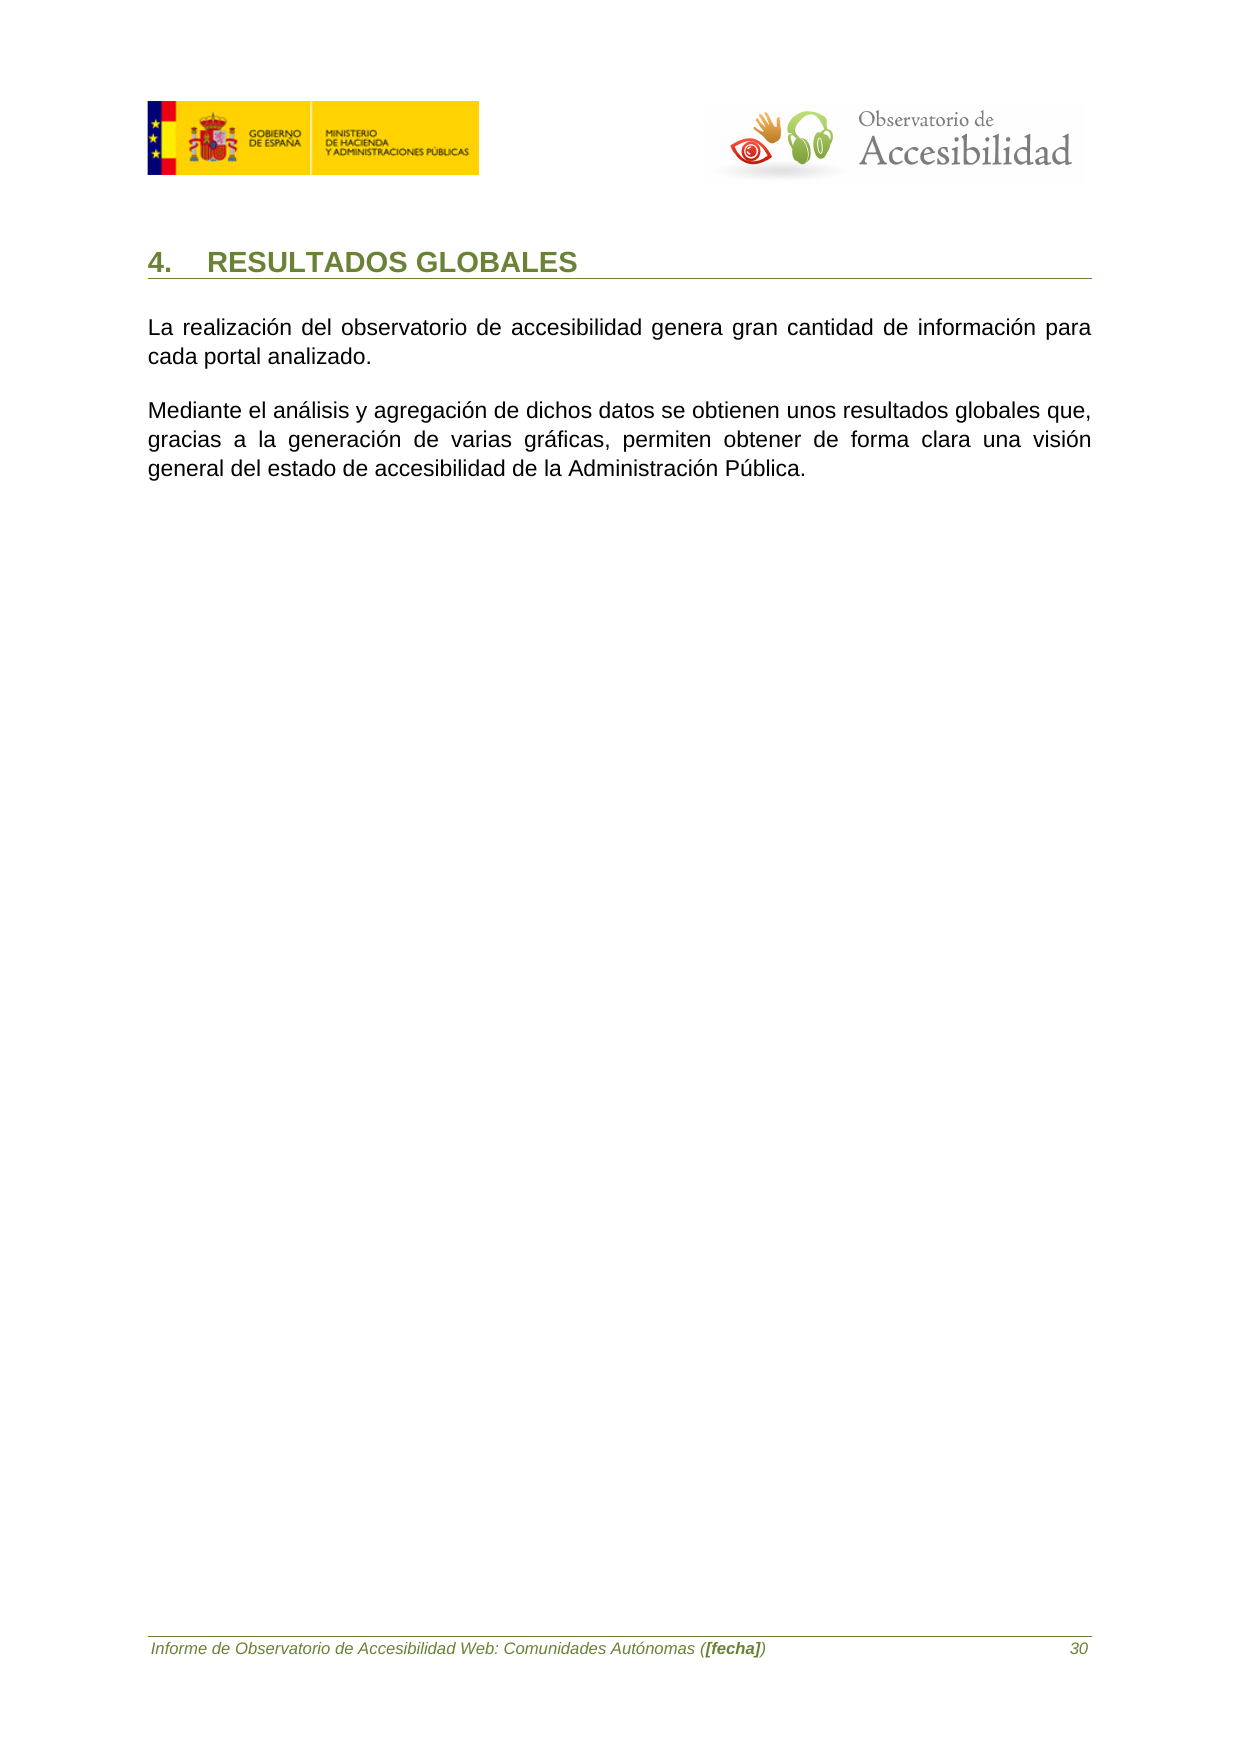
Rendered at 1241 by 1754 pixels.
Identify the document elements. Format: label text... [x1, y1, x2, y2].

subtitle Resultados Globales [148, 245, 1092, 278]
text La realización del observatorio de accesibilidad genera gran cantidad de información para cada portal analizado. [148, 314, 1092, 369]
picture [147, 101, 479, 175]
picture [710, 102, 1086, 185]
text Mediante el análisis y agregación de dichos datos se obtienen unos resultados globales que, gracias a la generación de varias gráficas, permiten obtener de forma clara una visión general del estado de accesibilidad de la Administración Pública. [148, 397, 1092, 481]
